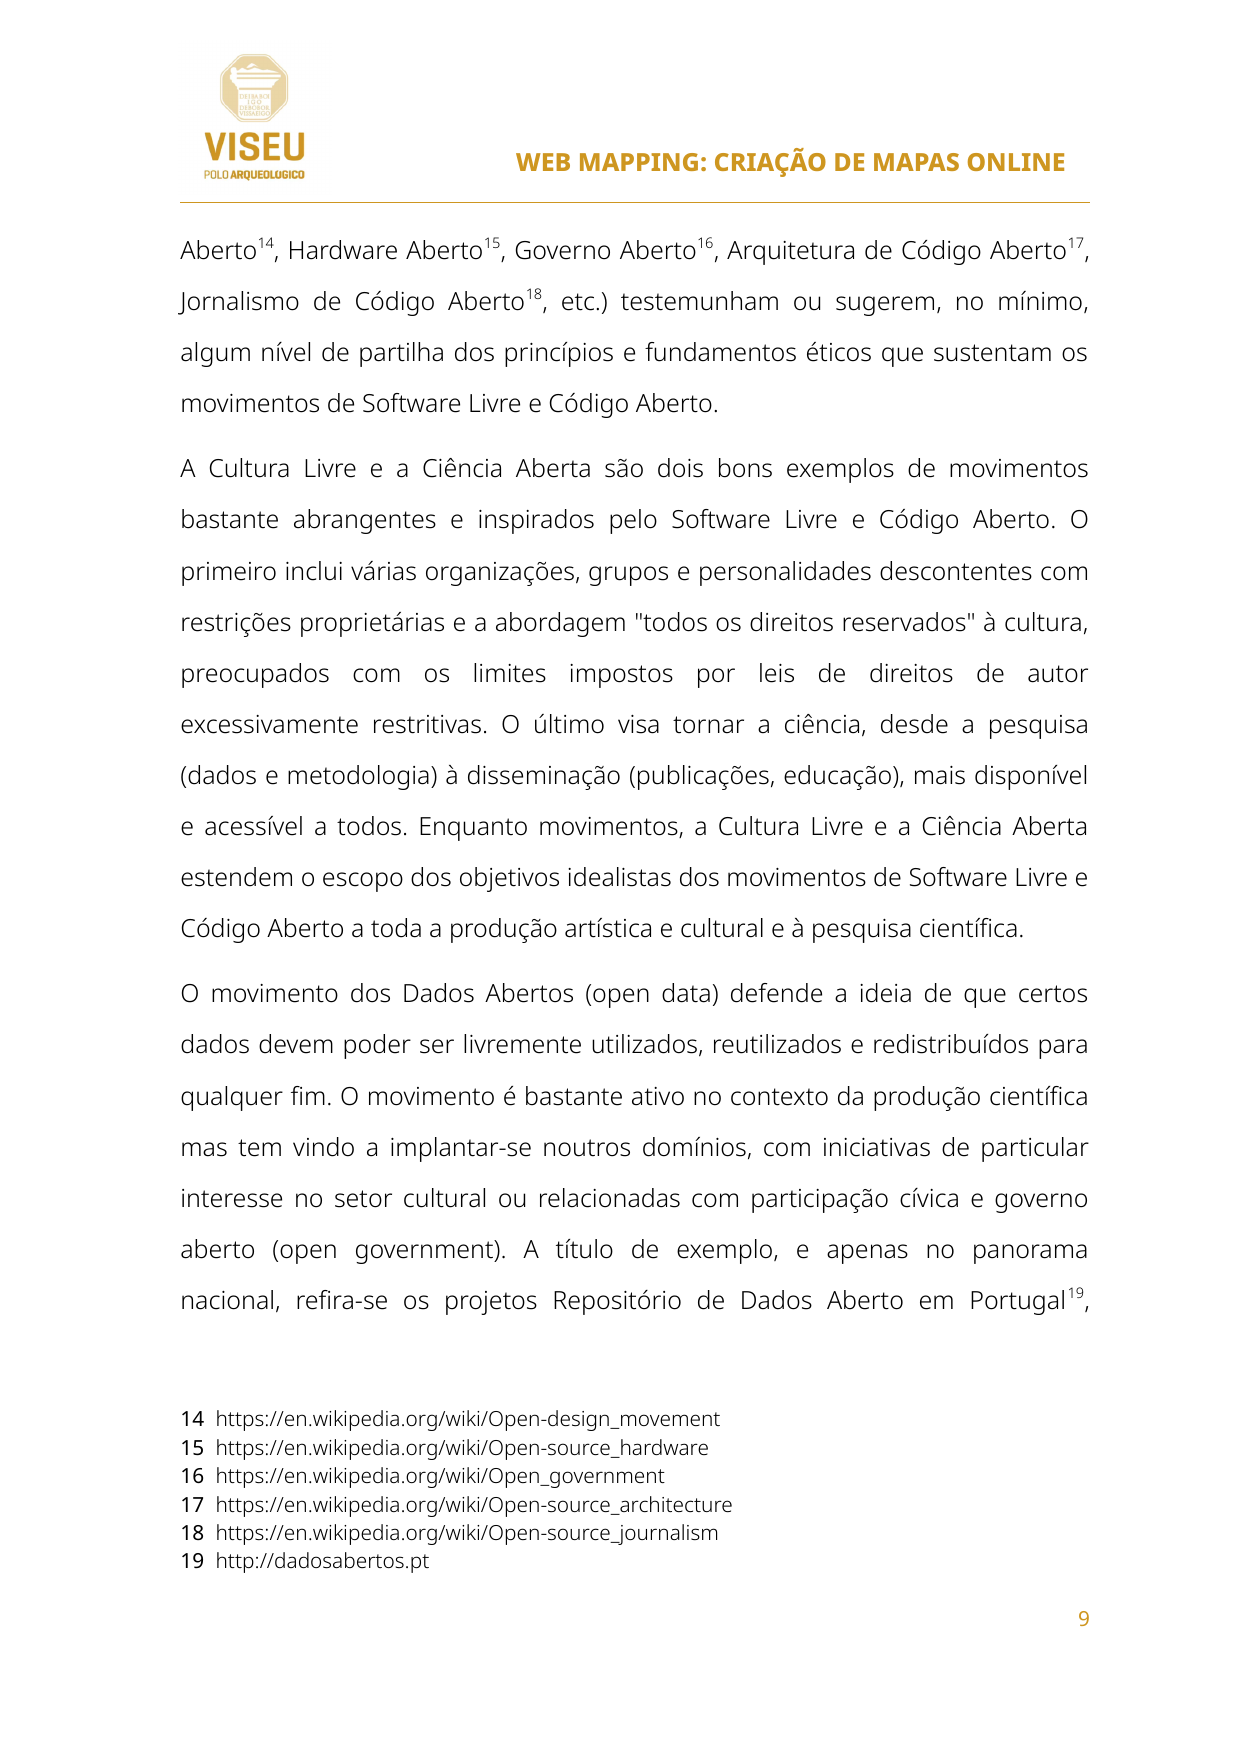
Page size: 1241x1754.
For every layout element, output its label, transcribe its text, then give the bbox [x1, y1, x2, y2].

text https://en.wikipedia.org/wiki/Open_government [180, 1461, 1090, 1490]
text http://dadosabertos.pt [180, 1547, 1090, 1575]
text A Cultura Livre e a Ciência Aberta são dois bons exemplos de movimentos bastante abrangentes e inspirados pelo Software Livre e Código Aberto. O primeiro inclui várias organizações, grupos e personalidades descontentes com restrições proprietárias e a abordagem "todos os direitos reservados" à cultura, preocupados com os limites impostos por leis de direitos de autor excessivamente restritivas. O último visa tornar a ciência, desde a pesquisa (dados e metodologia) à disseminação (publicações, educação), mais disponível e acessível a todos. Enquanto movimentos, a Cultura Livre e a Ciência Aberta estendem o escopo dos objetivos idealistas dos movimentos de Software Livre e Código Aberto a toda a produção artística e cultural e à pesquisa científica. [180, 451, 1090, 944]
text O movimento dos Dados Abertos (open data) defende a ideia de que certos dados devem poder ser livremente utilizados, reutilizados e redistribuídos para qualquer fim. O movimento é bastante ativo no contexto da produção científica mas tem vindo a implantar-se noutros domínios, com iniciativas de particular interesse no setor cultural ou relacionadas com participação cívica e governo aberto (open government). A título de exemplo, e apenas no panorama nacional, refira-se os projetos Repositório de Dados Aberto em Portugal, Demo.cratica (projeto independente que disponibiliza pequisa fácil no texto das sessões plenárias da Assembleia da República e informação biográfica dos deputados), e a Central de Dados (repositório aberto de datasets de diversas fontes, tais como códigos postais e as áreas que lhes correspondem, registo histórico de incêndios de 1980 a 2015, lista dos beneficiários de subvenções mensais vitalícias do Estado ou datas de atos eleitorais e referendos em Portugal desde 1975, para mencionar alguns exemplos). [180, 976, 1090, 1316]
text https://en.wikipedia.org/wiki/Open-source_journalism [180, 1518, 1090, 1547]
text https://en.wikipedia.org/wiki/Open-design_movement [180, 1404, 1090, 1433]
text O atual impacto social dos movimentos do Software Livre e de Código Aberto estende-se muito além dos limites do mundo das licenças e do desenvolvimento de software. A sua valorização da partilha e do bem comum baseados numa colaboração aberta e livre inspirou diversos movimentos e projetos em diferentes domínios. As designações cunhadas para nomear alguns desses projetos, movimentos ou abordagens (Ciência Aberta, Dados Abertos, Acesso Aberto, Conhecimento Aberto, Obras Culturais Livres, Cultura Livre, Conteúdo Livre, Educação Aberta, Recursos Educacionais Abertos, Design Aberto, Hardware Aberto, Governo Aberto, Arquitetura de Código Aberto, Jornalismo de Código Aberto, etc.) testemunham ou sugerem, no mínimo, algum nível de partilha dos princípios e fundamentos éticos que sustentam os movimentos de Software Livre e Código Aberto. [180, 232, 1090, 419]
text https://en.wikipedia.org/wiki/Open-source_architecture [180, 1490, 1090, 1518]
text https://en.wikipedia.org/wiki/Open-source_hardware [180, 1433, 1090, 1461]
